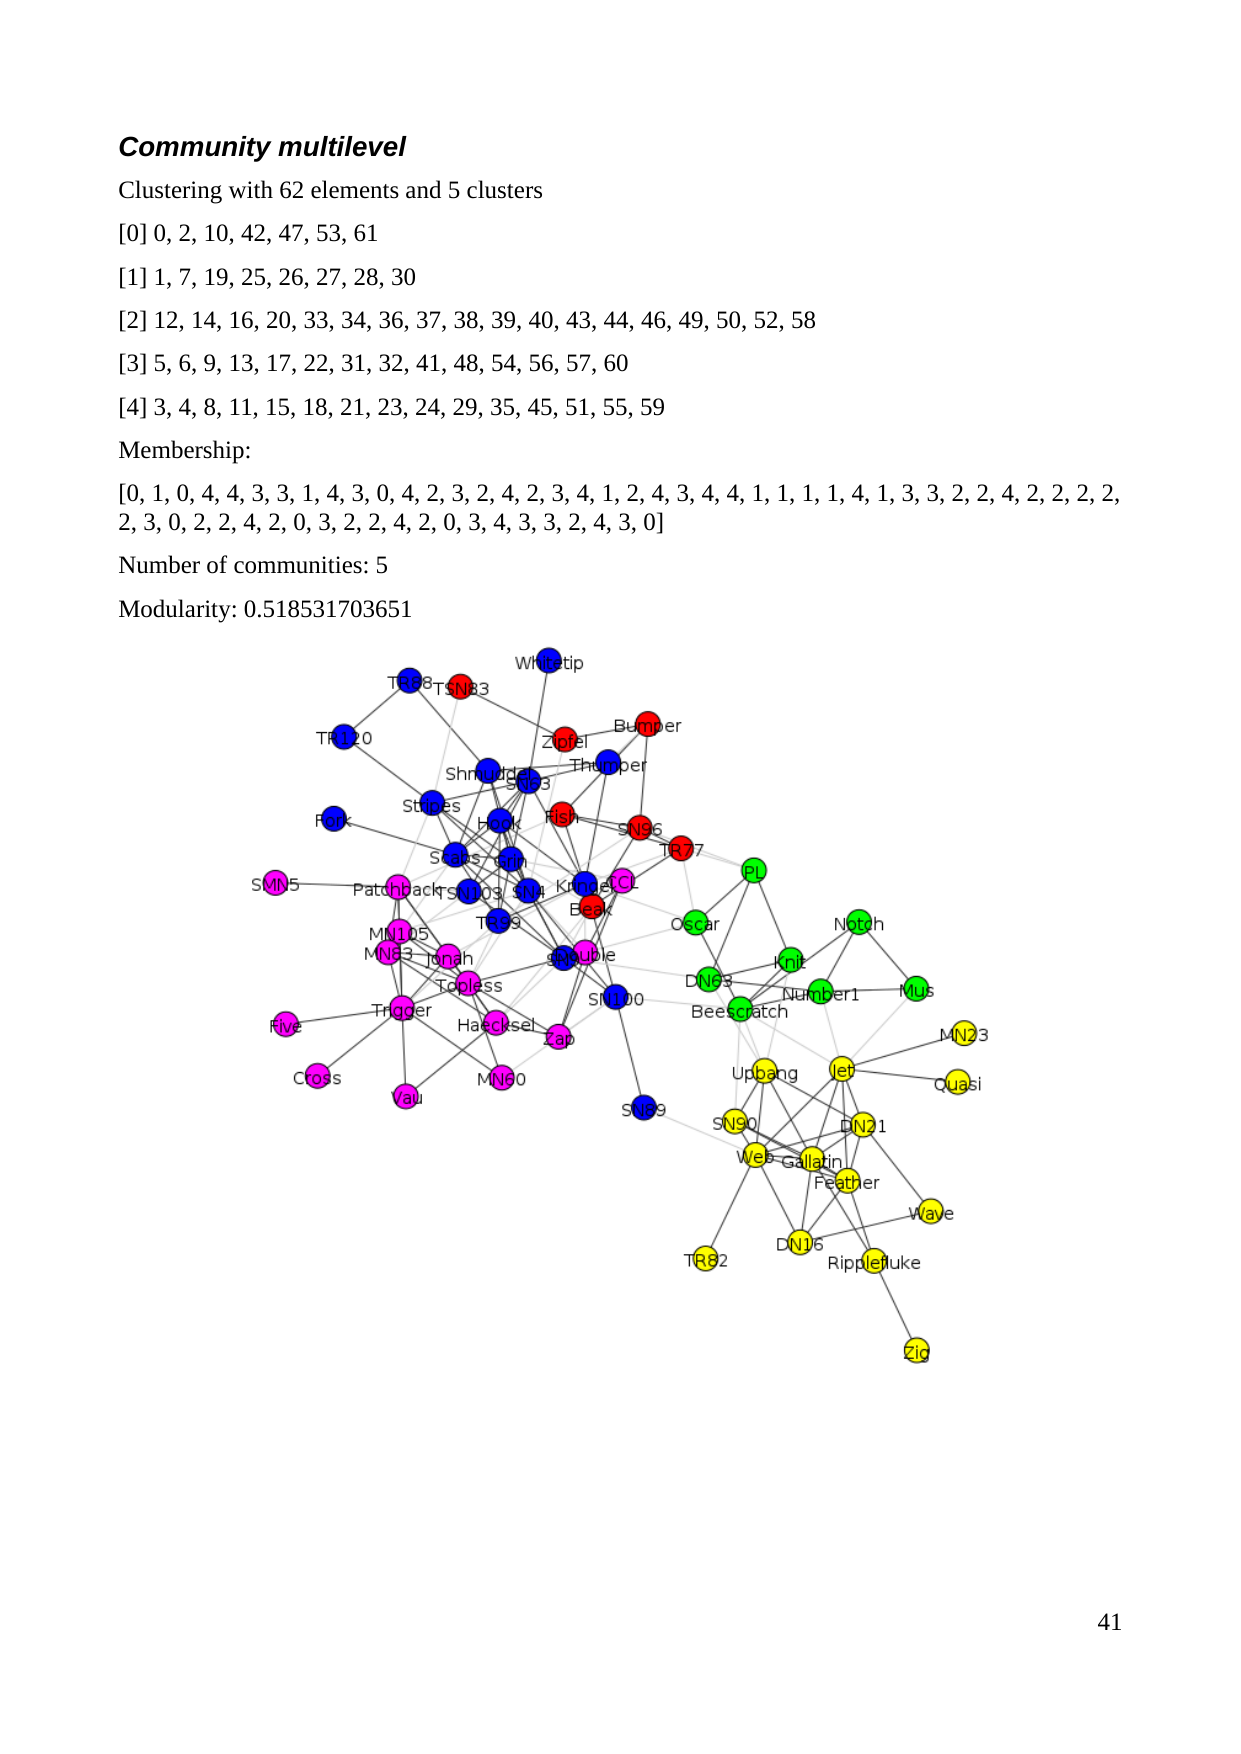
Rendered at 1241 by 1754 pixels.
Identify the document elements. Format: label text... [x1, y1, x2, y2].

text [3] 5, 6, 9, 13, 17, 22, 31, 32, 41, 48, 54, 56, 57, 60 [118, 348, 1122, 377]
text Number of communities: 5 [118, 550, 1122, 579]
text [2] 12, 14, 16, 20, 33, 34, 36, 37, 38, 39, 40, 43, 44, 46, 49, 50, 52, 58 [118, 305, 1122, 334]
picture [251, 637, 989, 1375]
text [0] 0, 2, 10, 42, 47, 53, 61 [118, 218, 1122, 247]
subtitle Community multilevel [118, 131, 1122, 162]
text Membership: [118, 435, 1122, 464]
text [0, 1, 0, 4, 4, 3, 3, 1, 4, 3, 0, 4, 2, 3, 2, 4, 2, 3, 4, 1, 2, 4, 3, 4, 4, 1, 1, 1, 1, 4, 1, 3, 3, 2, 2, 4, 2, 2, 2, 2, 2, 3, 0, 2, 2, 4, 2, 0, 3, 2, 2, 4, 2, 0, 3, 4, 3, 3, 2, 4, 3, 0] [118, 478, 1122, 536]
text Modularity: 0.518531703651 [118, 594, 1122, 622]
text [1] 1, 7, 19, 25, 26, 27, 28, 30 [118, 262, 1122, 290]
text Clustering with 62 elements and 5 clusters [118, 175, 1122, 204]
text [4] 3, 4, 8, 11, 15, 18, 21, 23, 24, 29, 35, 45, 51, 55, 59 [118, 392, 1122, 420]
